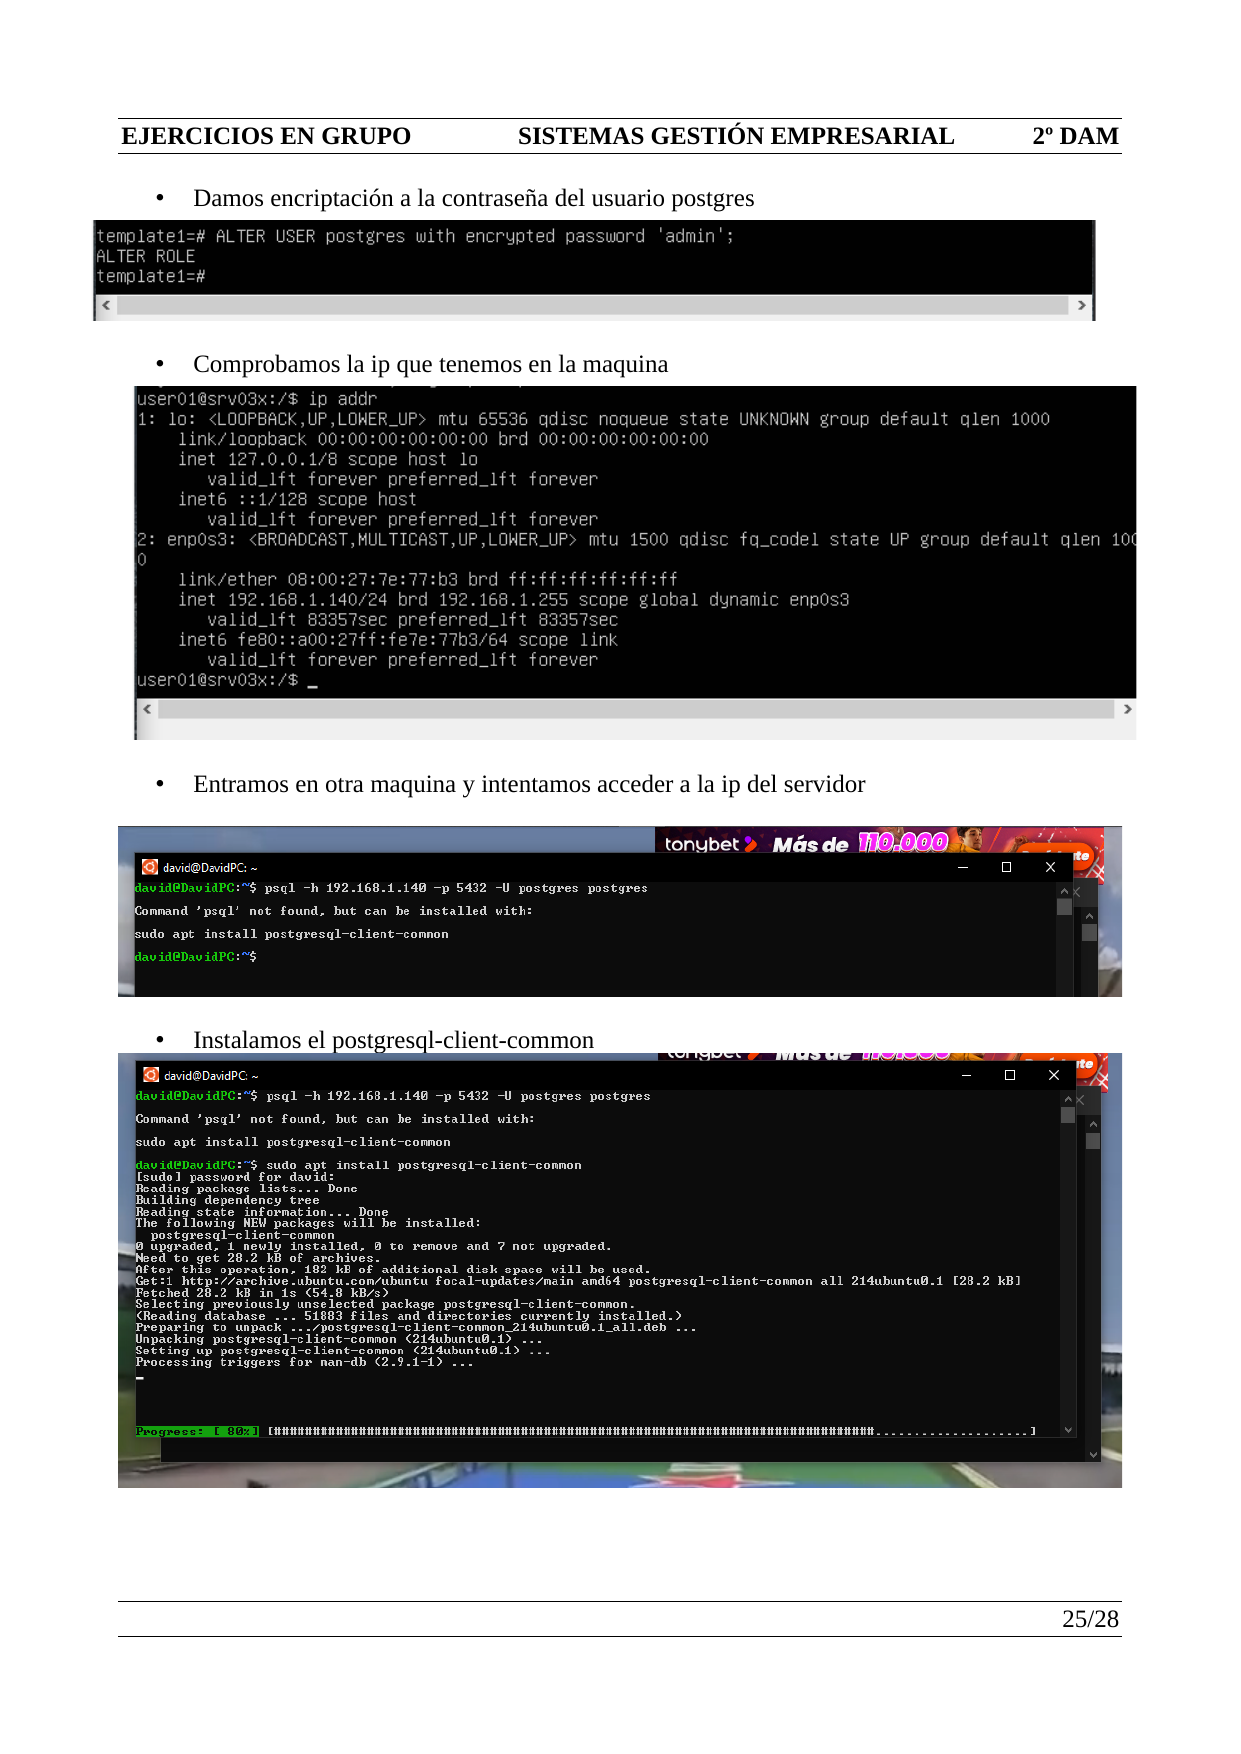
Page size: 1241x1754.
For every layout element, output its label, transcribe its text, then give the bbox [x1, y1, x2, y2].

picture [118, 1053, 1123, 1488]
list Entramos en otra maquina y intentamos acceder a la ip del servidor [156, 769, 1122, 798]
list Instalamos el postgresql-client-common [156, 1025, 1122, 1053]
list Damos encriptación a la contraseña del usuario postgres [156, 183, 1122, 211]
picture [118, 826, 1123, 997]
picture [132, 386, 1137, 740]
list Comprobamos la ip que tenemos en la maquina [156, 349, 1122, 378]
